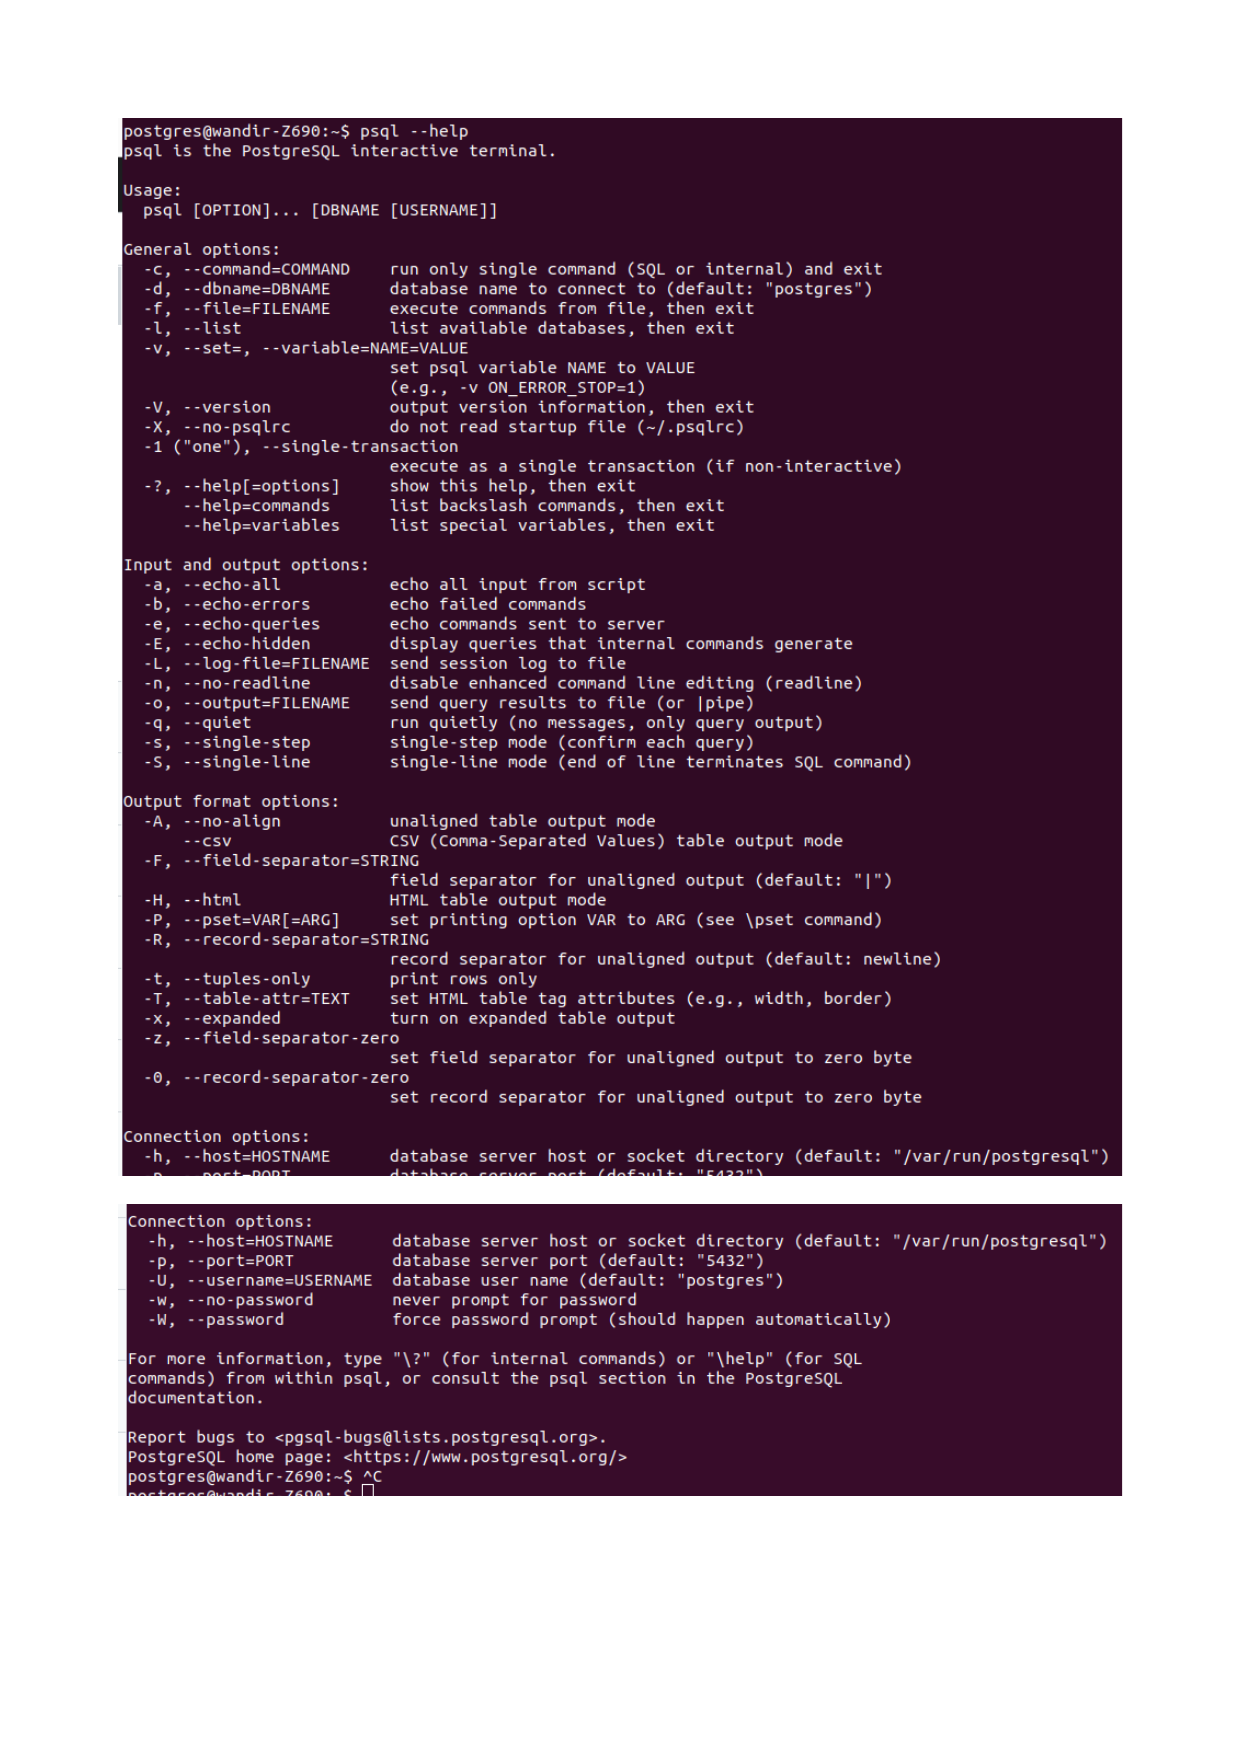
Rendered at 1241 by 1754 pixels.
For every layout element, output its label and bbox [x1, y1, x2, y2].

picture [118, 118, 1123, 1176]
picture [118, 1204, 1123, 1496]
